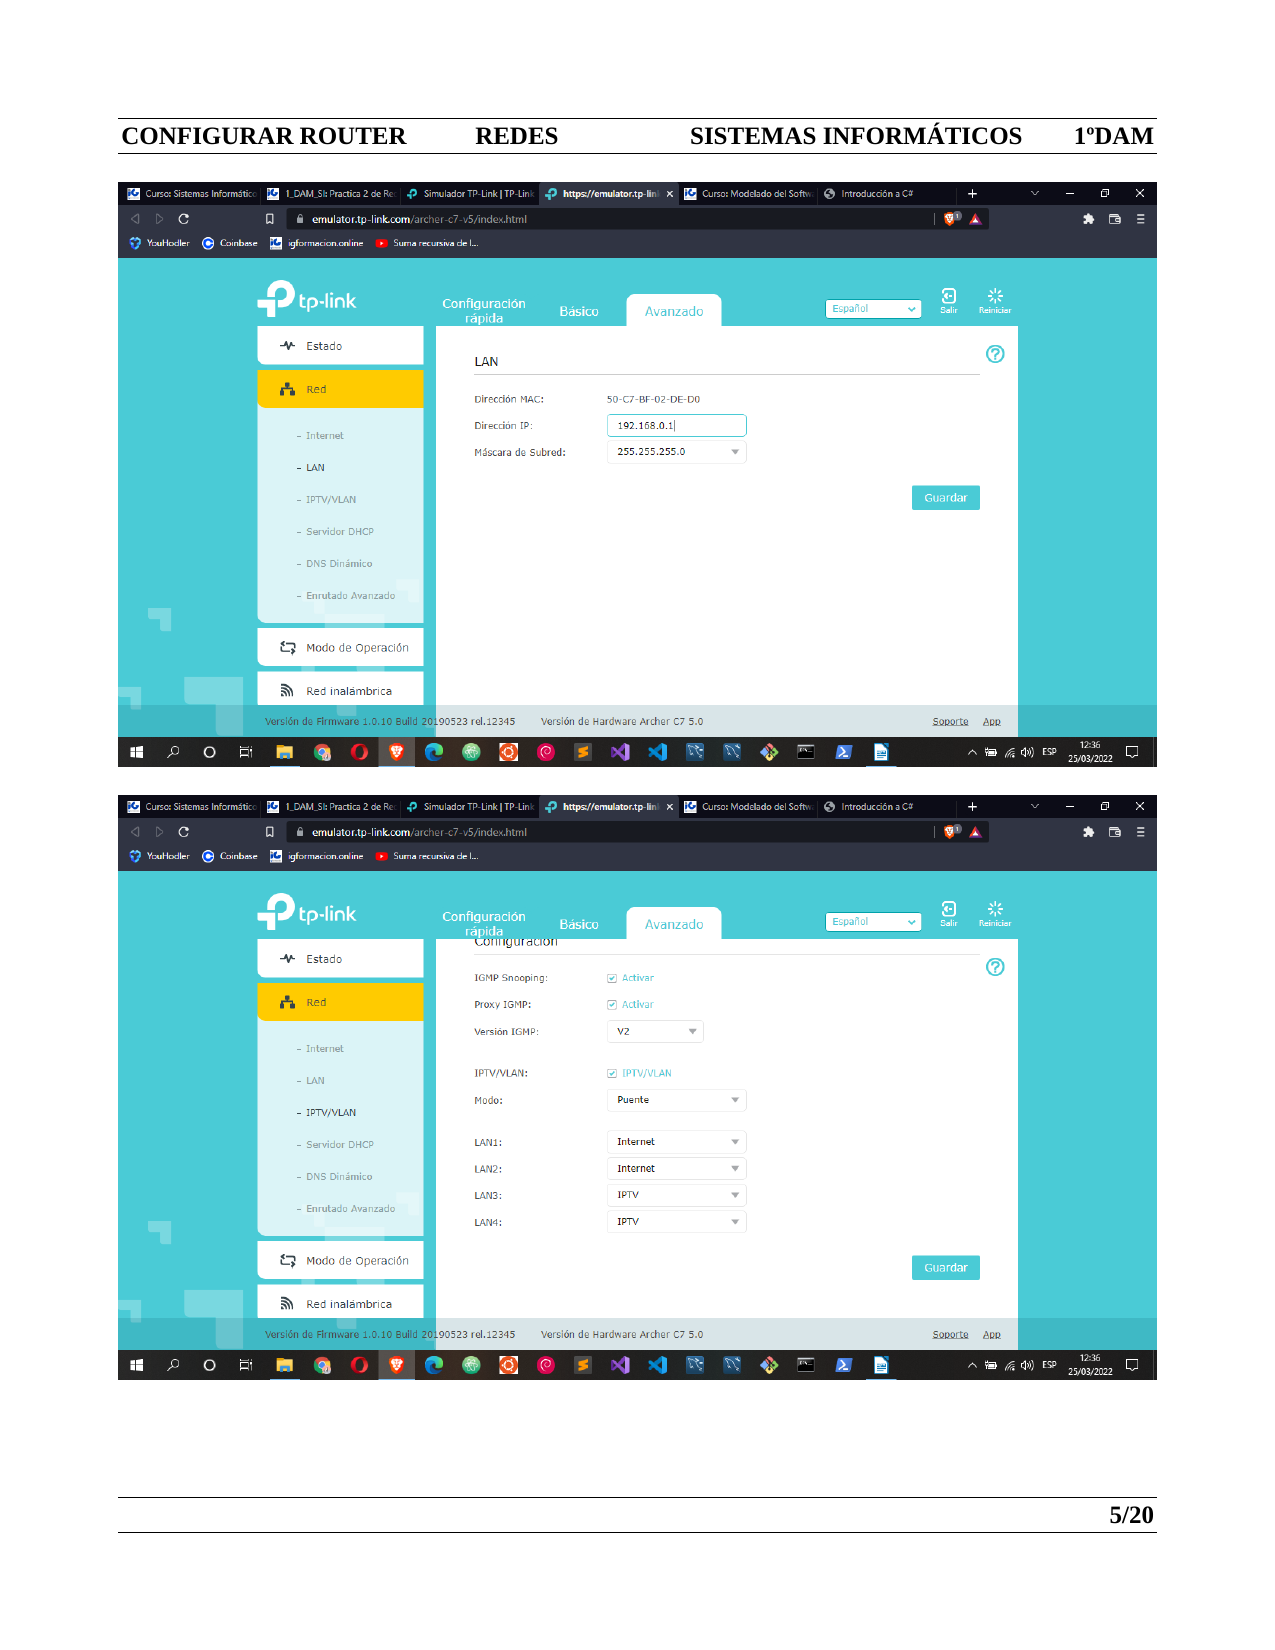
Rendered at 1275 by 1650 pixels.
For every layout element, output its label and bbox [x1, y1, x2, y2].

picture [118, 795, 1157, 1380]
picture [118, 182, 1157, 767]
